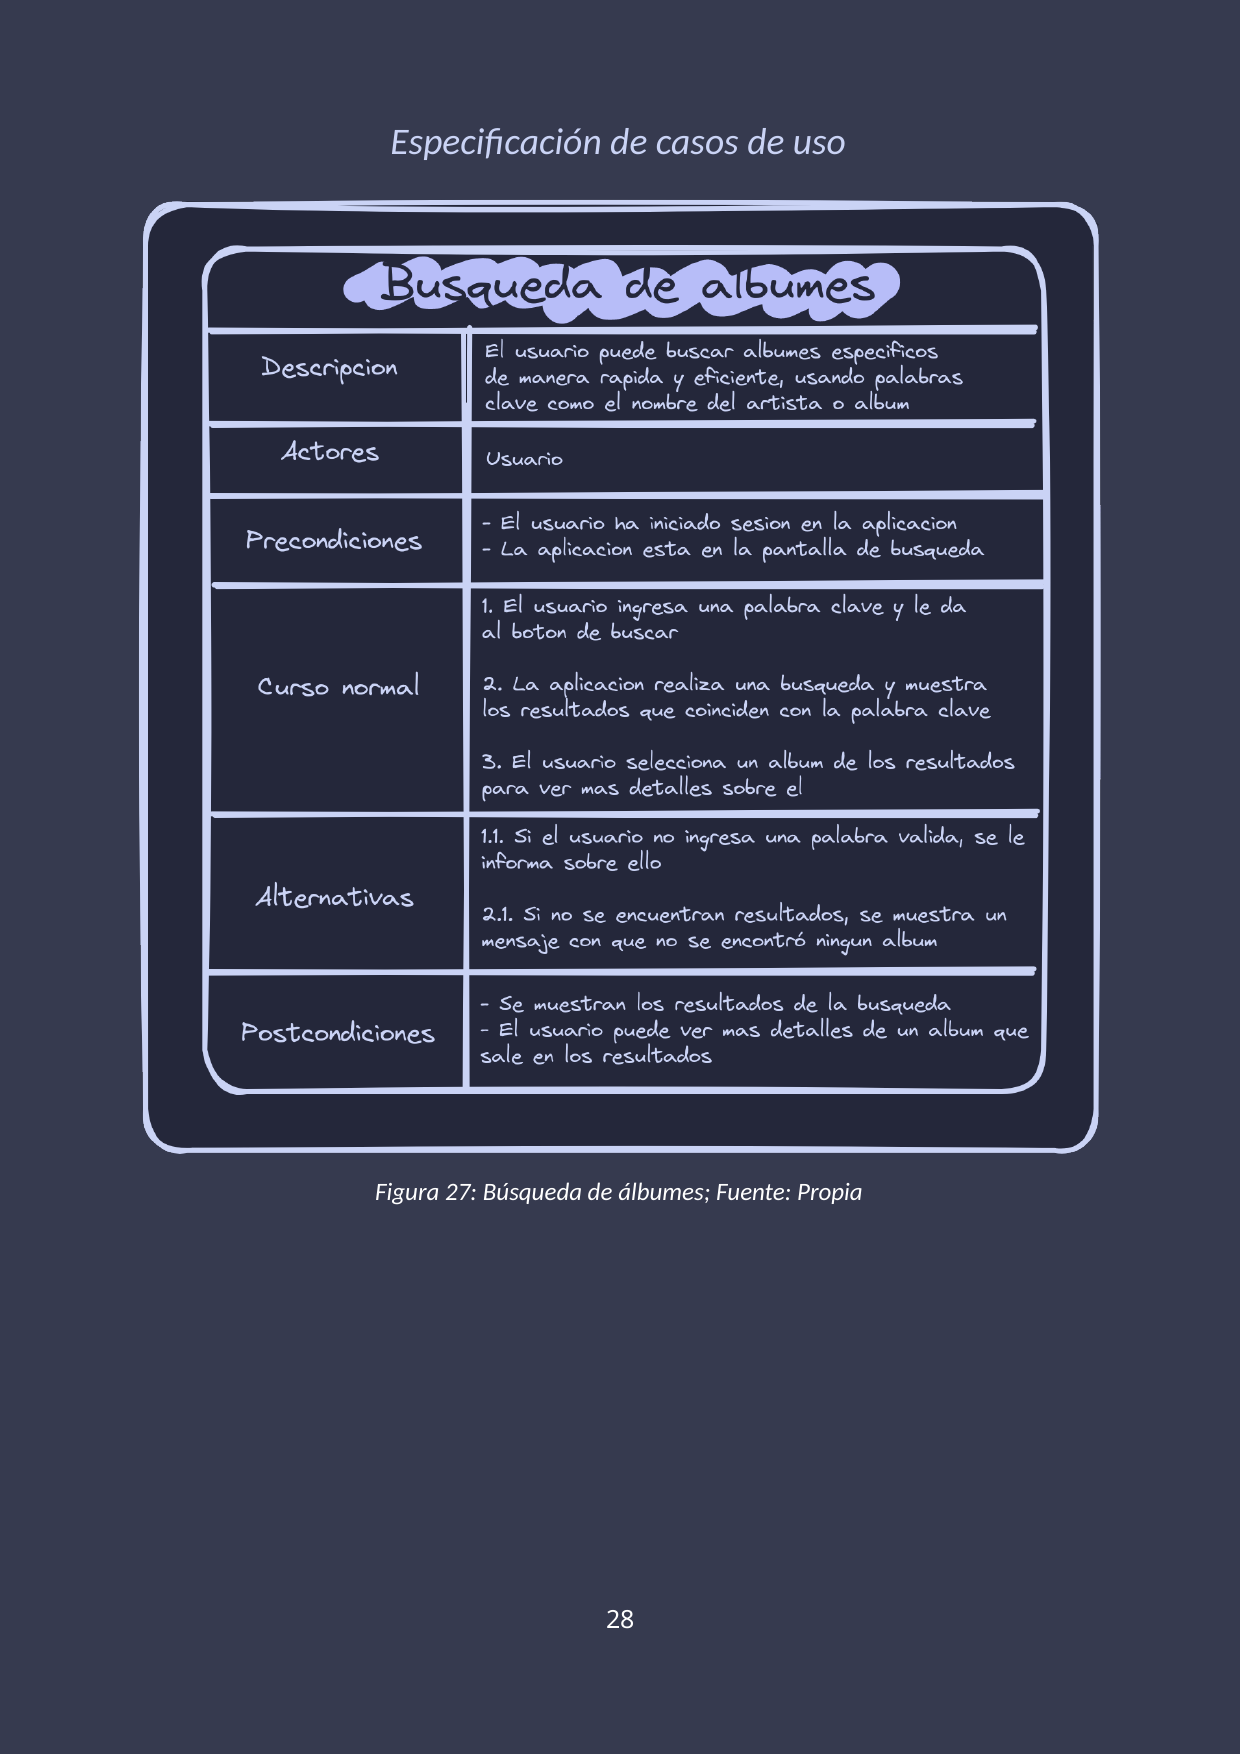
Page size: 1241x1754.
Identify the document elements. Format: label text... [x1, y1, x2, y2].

text Especificación de casos de uso [118, 118, 1122, 164]
picture [118, 177, 1123, 1177]
text Figura 27: Búsqueda de álbumes; Fuente: Propia [118, 1177, 1122, 1207]
